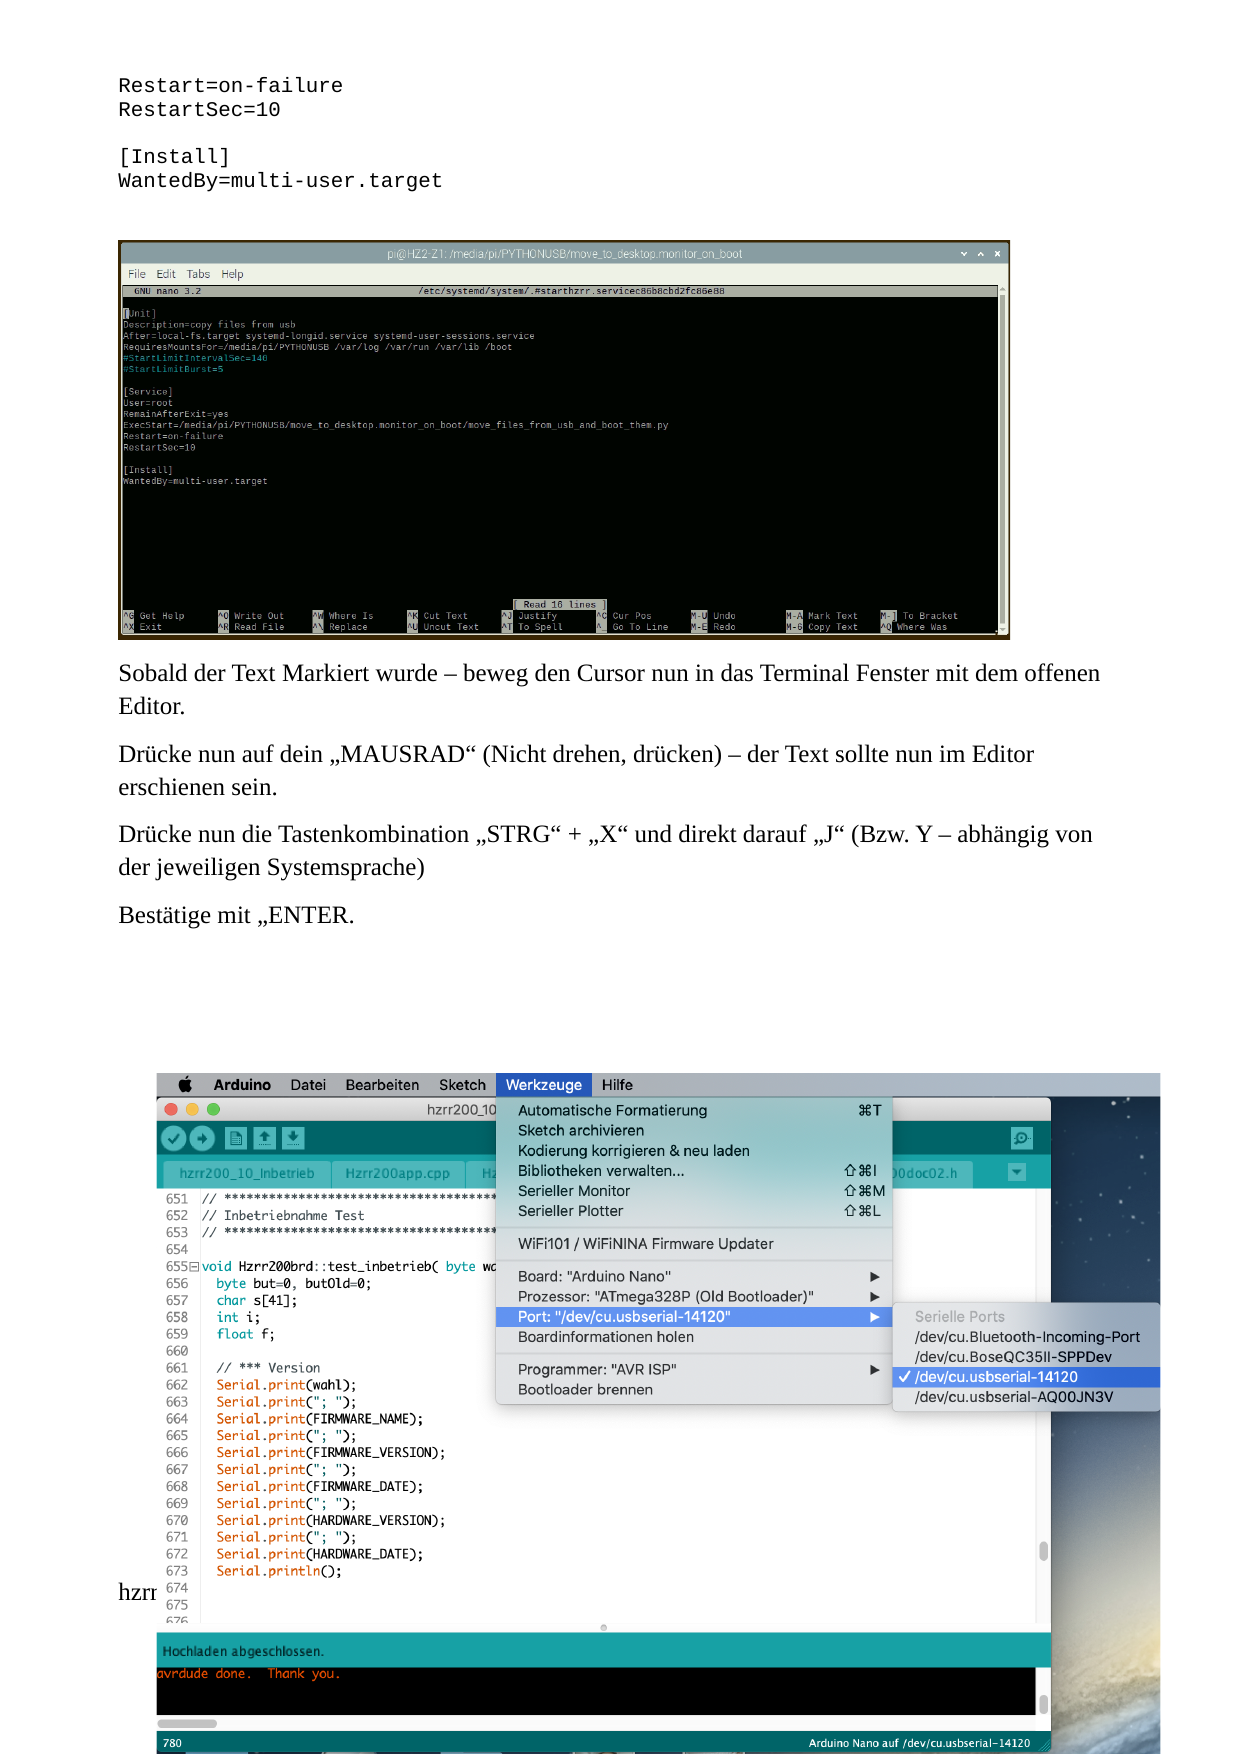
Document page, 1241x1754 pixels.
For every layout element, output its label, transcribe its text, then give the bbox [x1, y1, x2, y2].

text Drücke nun auf dein „MAUSRAD“ (Nicht drehen, drücken) – der Text sollte nun im Editor erschienen sein. [118, 739, 1122, 800]
text Sobald der Text Markiert wurde – beweg den Cursor nun in das Terminal Fenster mit dem offenen Editor. [118, 658, 1122, 720]
text WantedBy=multi-user.target [118, 169, 1122, 193]
text [Install] [118, 146, 1122, 169]
text RestartSec=10 [118, 99, 1122, 122]
text Restart=on-failure [118, 75, 1122, 99]
text Bestätige mit „ENTER. [118, 900, 1122, 929]
text Drücke nun die Tastenkombination „STRG“ + „X“ und direkt darauf „J“ (Bzw. Y – abhängig von der jeweiligen Systemsprache) [118, 819, 1122, 881]
